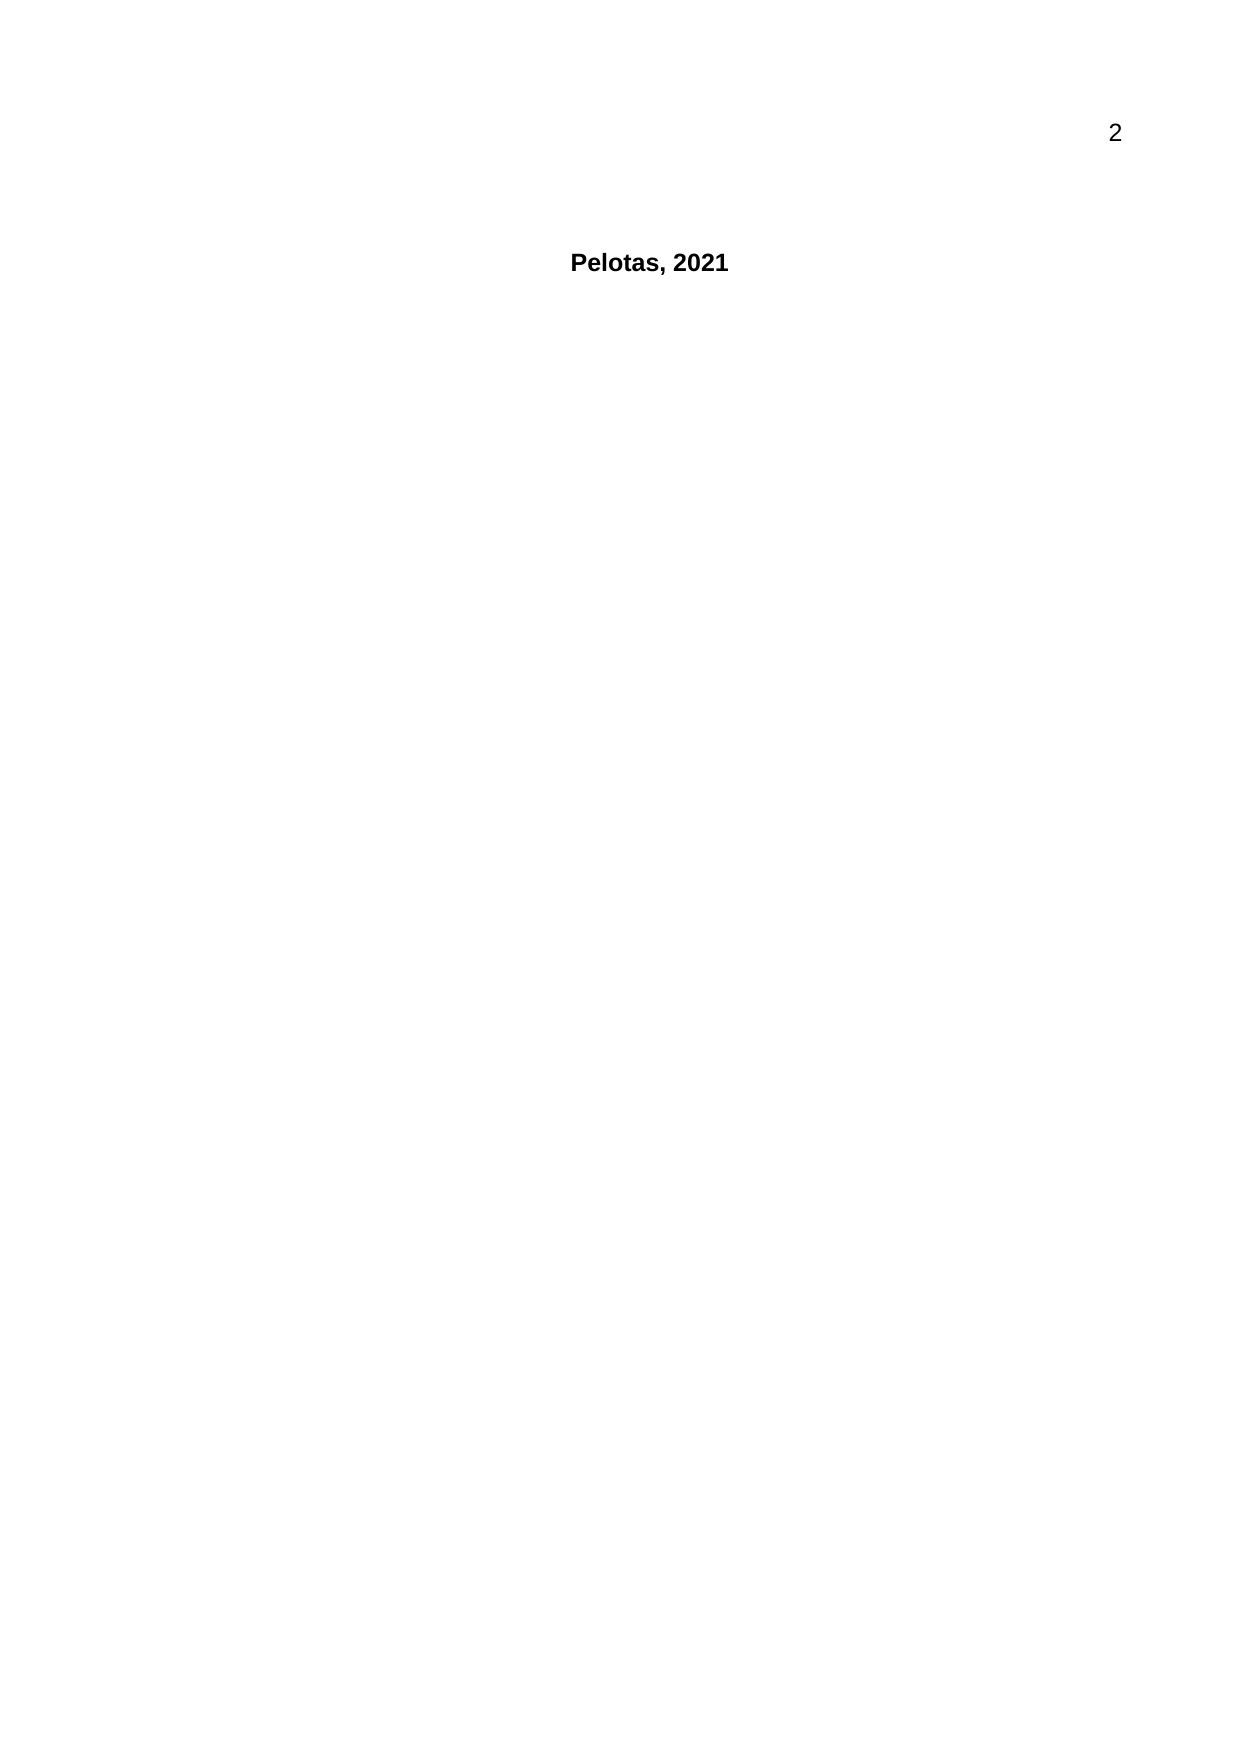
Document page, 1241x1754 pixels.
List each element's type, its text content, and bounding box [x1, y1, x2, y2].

text Pelotas, 2021 [177, 247, 1122, 276]
